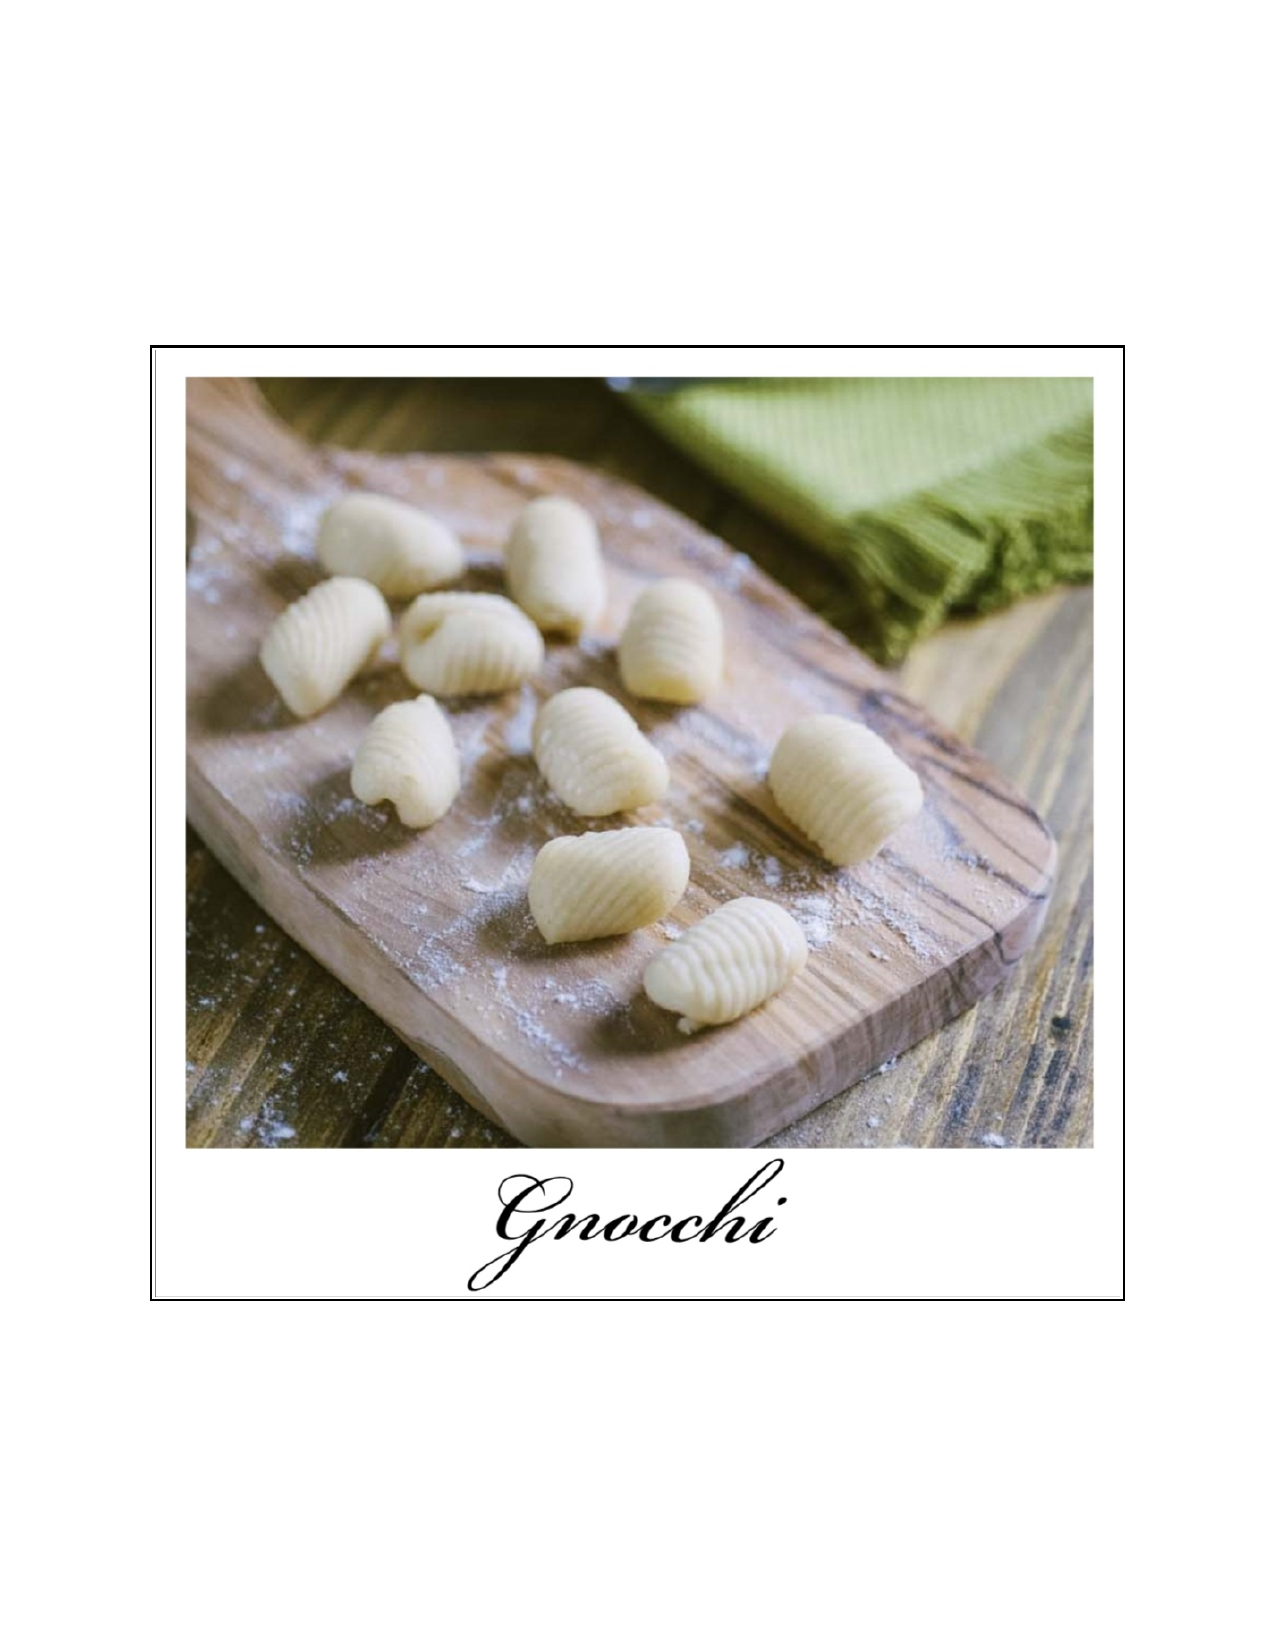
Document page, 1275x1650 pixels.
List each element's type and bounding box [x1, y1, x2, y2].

picture [155, 350, 1120, 1297]
